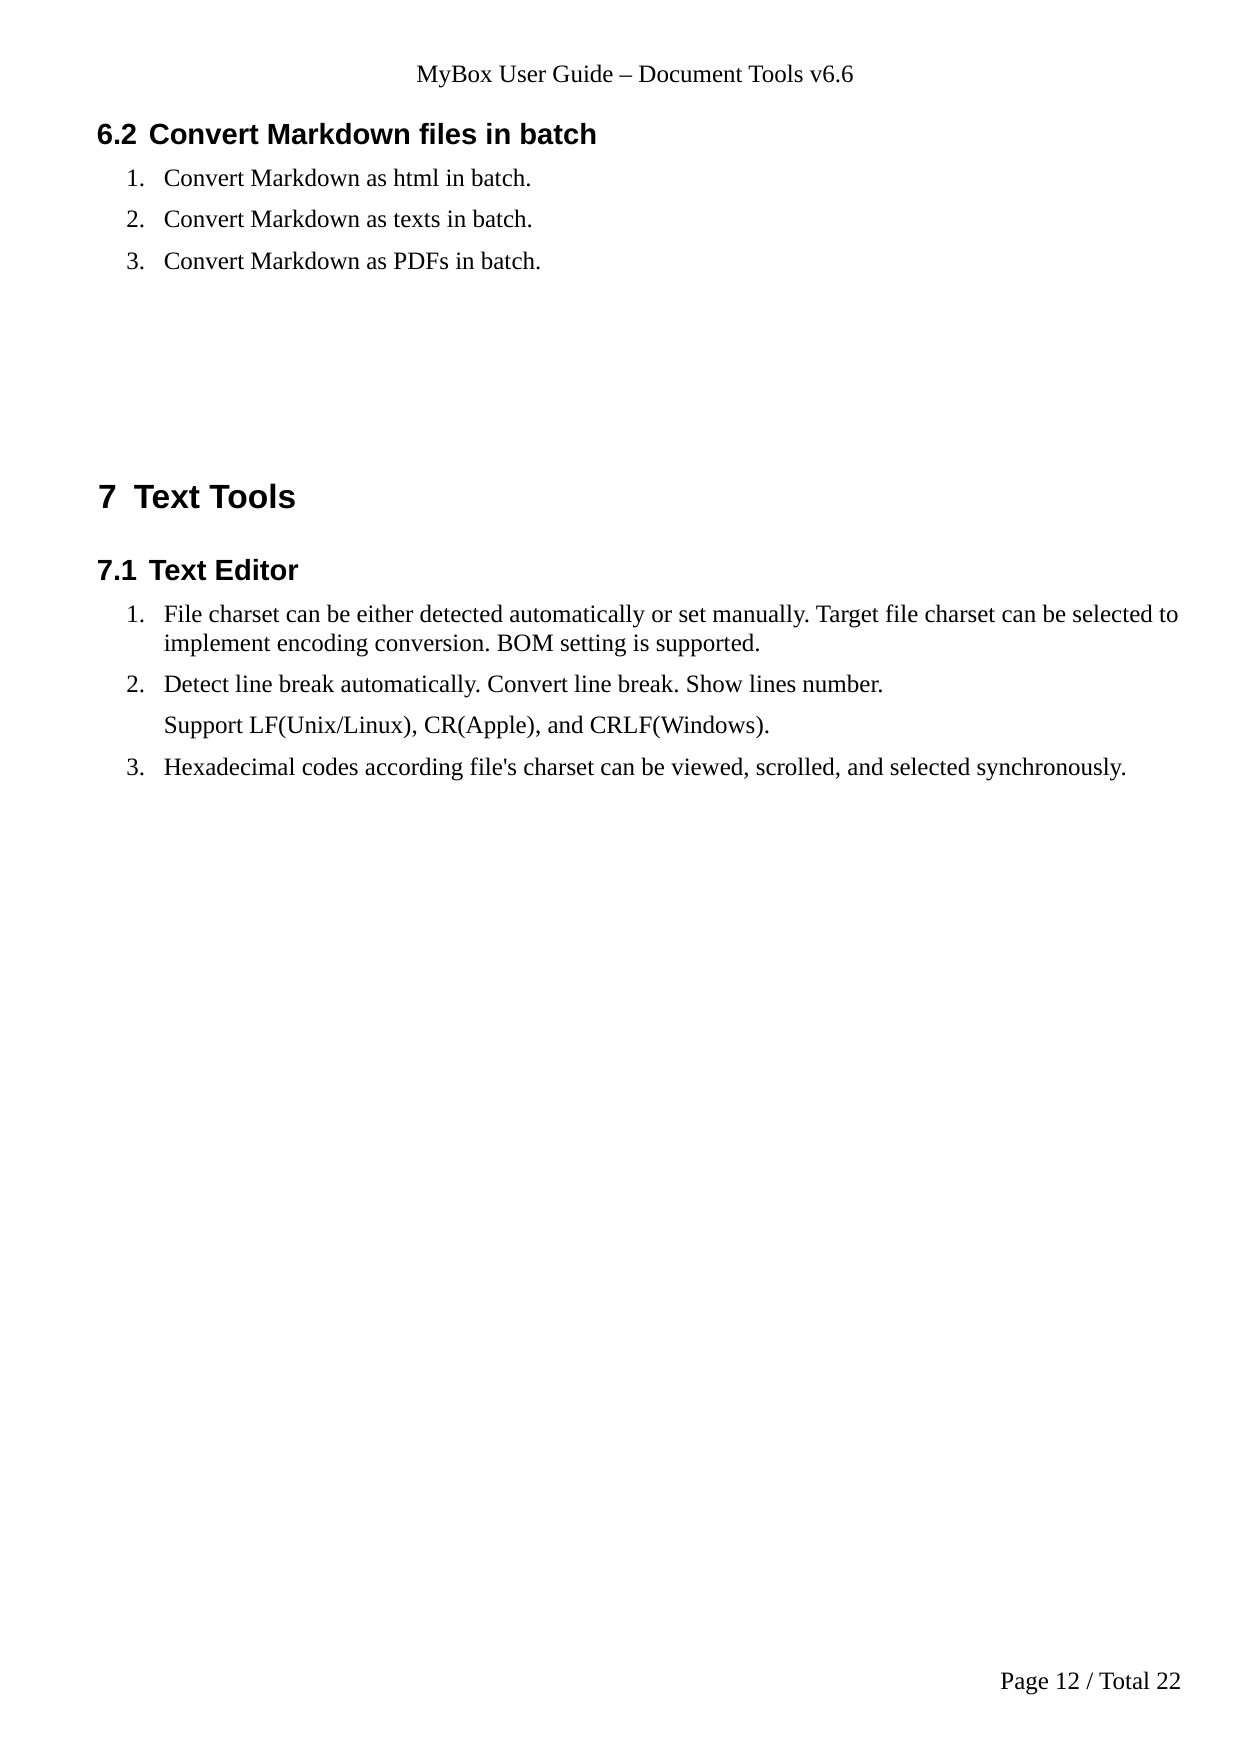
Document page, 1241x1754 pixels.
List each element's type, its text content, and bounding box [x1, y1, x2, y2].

list Convert Markdown as PDFs in batch. [126, 246, 1181, 274]
subtitle Text Editor [88, 553, 1181, 587]
subtitle Text Tools [88, 477, 1181, 516]
list Convert Markdown as texts in batch. [126, 204, 1181, 233]
list Hexadecimal codes according file's charset can be viewed, scrolled, and selected synchronously. [126, 752, 1181, 781]
list File charset can be either detected automatically or set manually. Target file charset can be selected to implement encoding conversion. BOM setting is supported. [126, 599, 1181, 657]
subtitle Convert Markdown files in batch [88, 117, 1181, 151]
list Convert Markdown as html in batch. [126, 163, 1181, 192]
list Detect line break automatically. Convert line break. Show lines number. [126, 669, 1181, 698]
list Support LF(Unix/Linux), CR(Apple), and CRLF(Windows). [126, 711, 1181, 739]
